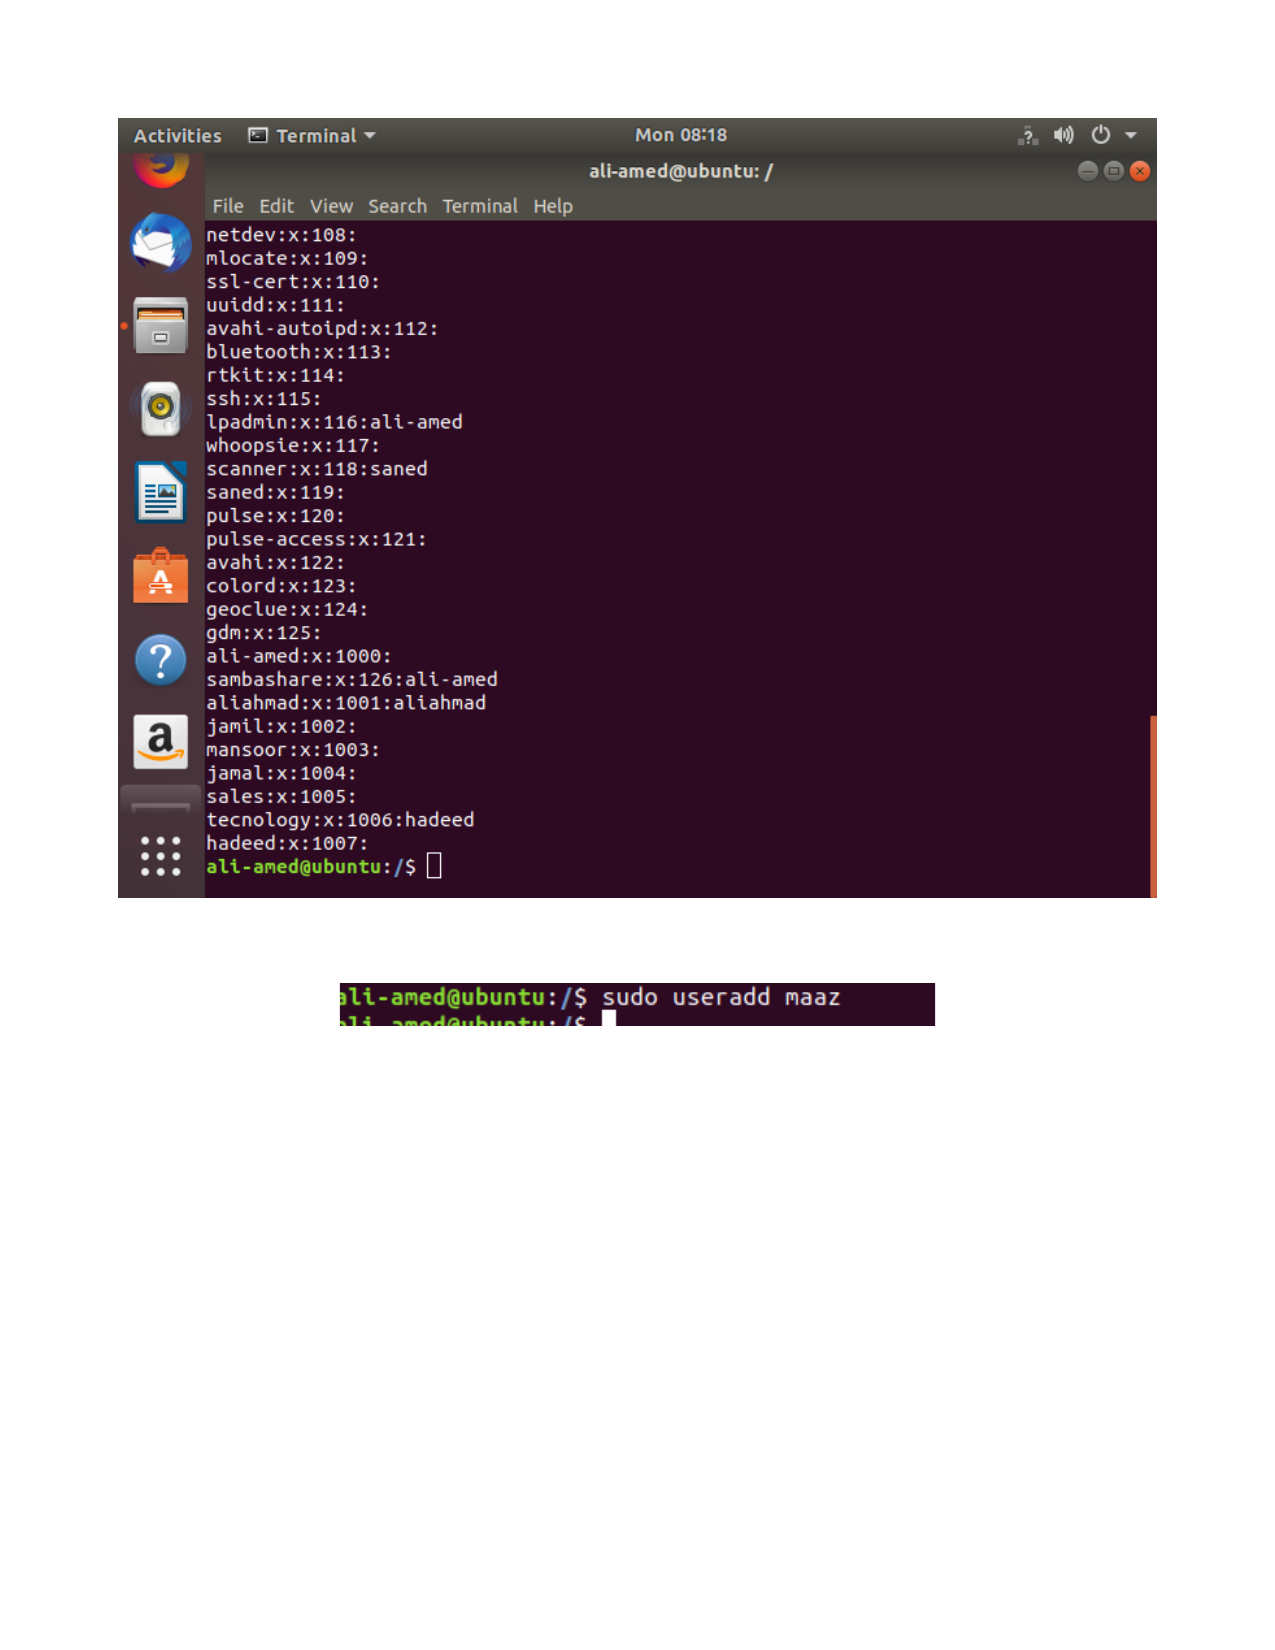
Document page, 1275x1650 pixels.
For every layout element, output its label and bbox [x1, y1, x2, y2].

picture [118, 118, 1157, 898]
picture [339, 983, 936, 1026]
